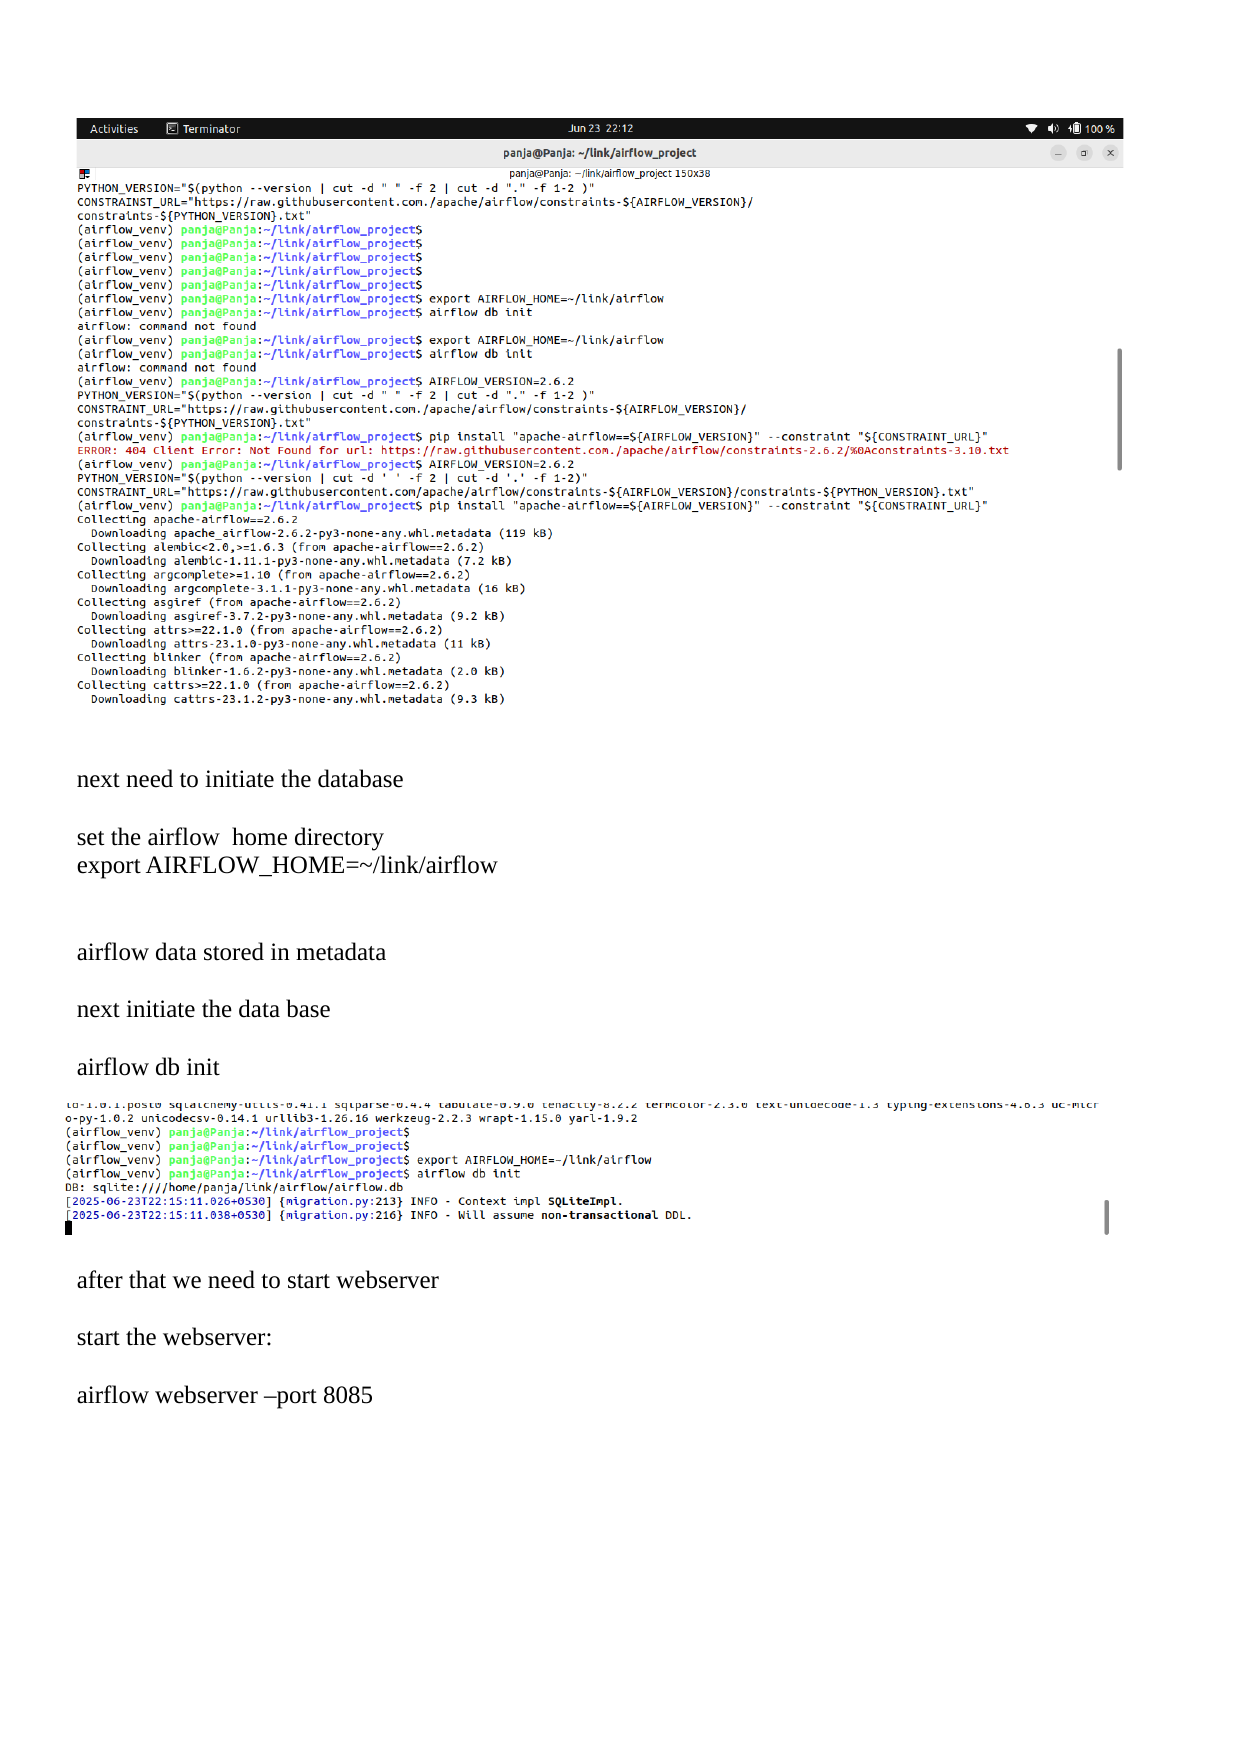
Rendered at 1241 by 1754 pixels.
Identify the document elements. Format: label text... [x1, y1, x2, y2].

text next initiate the data base [77, 994, 1123, 1023]
text after that we need to start webserver [77, 1265, 1123, 1294]
text next need to initiate the database [77, 764, 1123, 793]
text start the webserver: [77, 1322, 1123, 1351]
text airflow data stored in metadata [77, 937, 1123, 965]
text airflow db init [77, 1052, 1123, 1080]
picture [76, 118, 1124, 707]
text export AIRFLOW_HOME=~/link/airflow [77, 850, 1123, 879]
text airflow webserver –port 8085 [77, 1380, 1123, 1409]
text set the airflow home directory [77, 822, 1123, 850]
